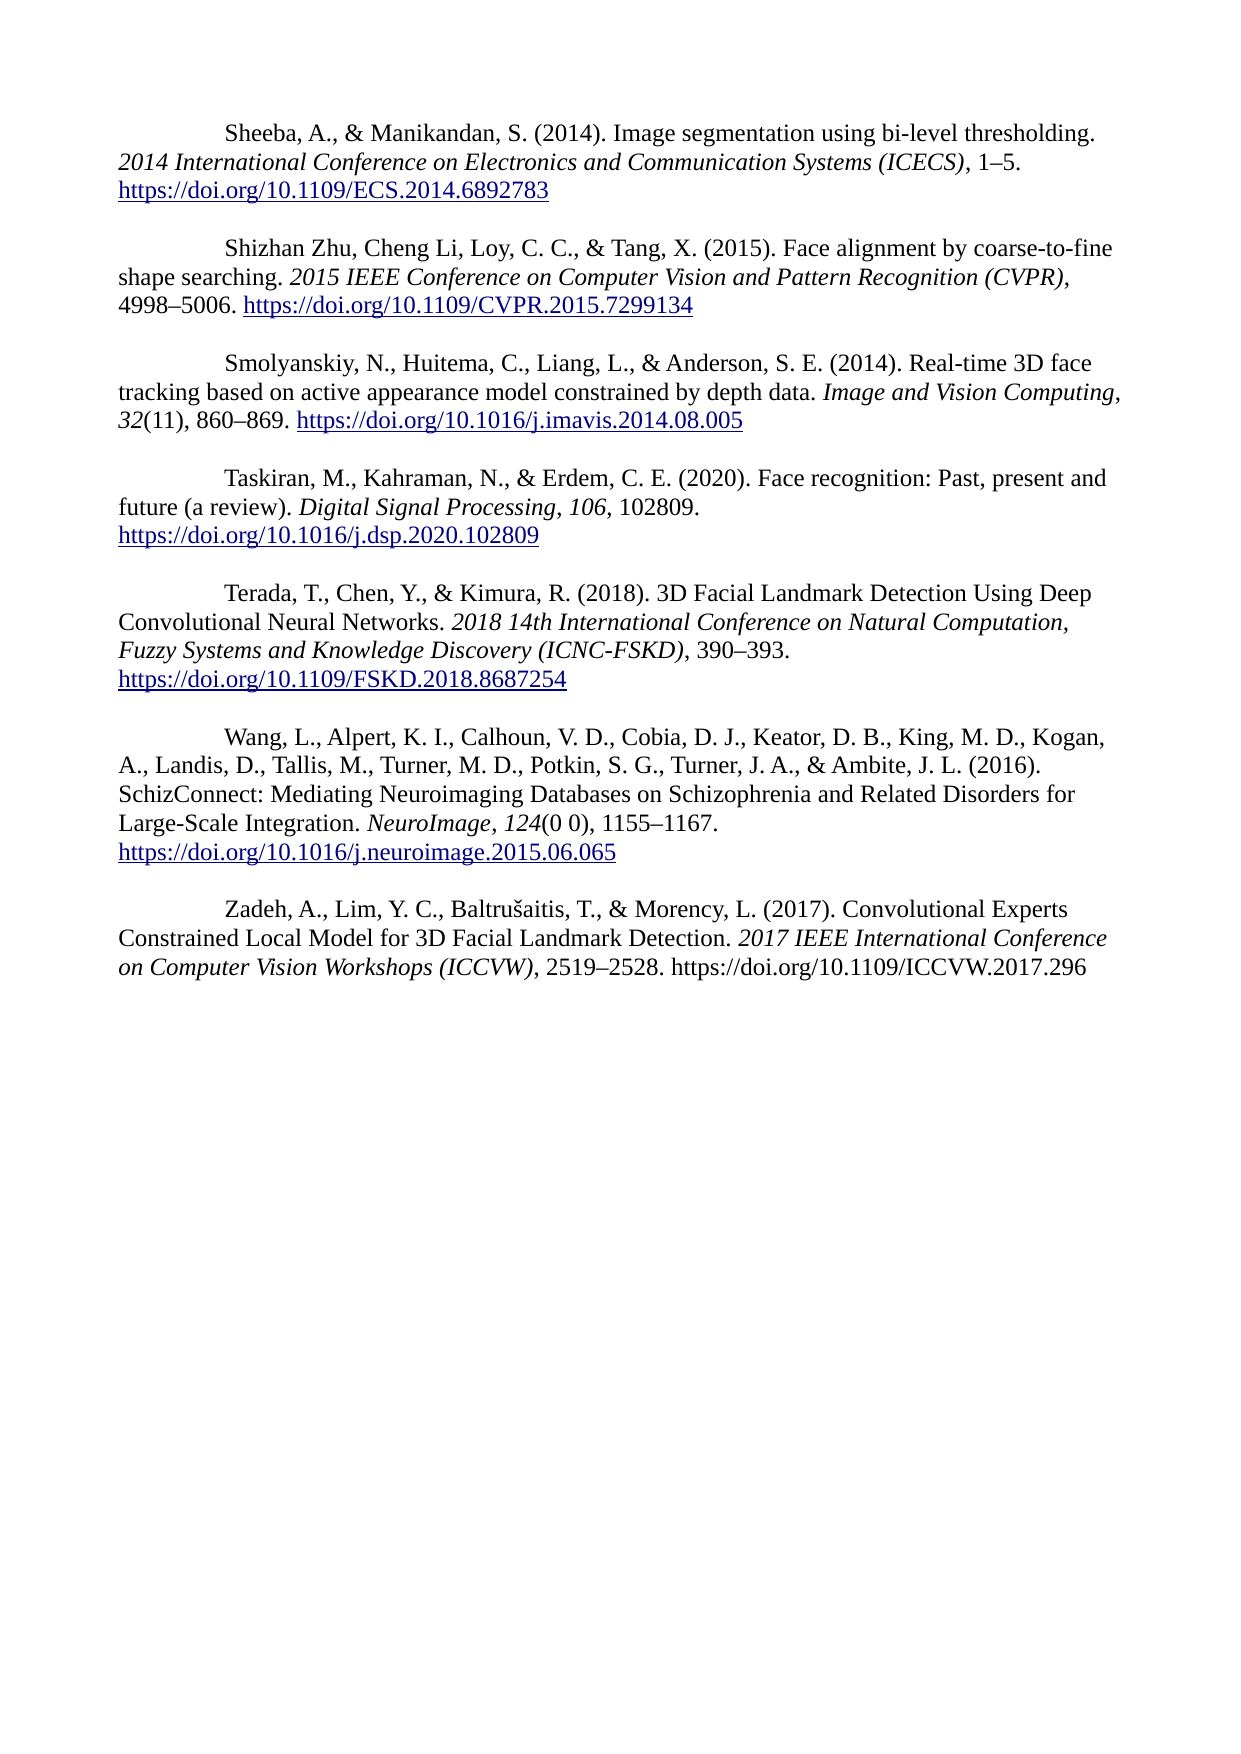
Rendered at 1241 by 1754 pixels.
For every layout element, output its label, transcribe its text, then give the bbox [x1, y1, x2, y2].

text Terada, T., Chen, Y., & Kimura, R. (2018). 3D Facial Landmark Detection Using Deep Convolutional Neural Networks. 2018 14th International Conference on Natural Computation, Fuzzy Systems and Knowledge Discovery (ICNC-FSKD), 390–393. https://doi.org/10.1109/FSKD.2018.8687254 [118, 578, 1122, 693]
text Zadeh, A., Lim, Y. C., Baltrušaitis, T., & Morency, L. (2017). Convolutional Experts Constrained Local Model for 3D Facial Landmark Detection. 2017 IEEE International Conference on Computer Vision Workshops (ICCVW), 2519–2528. https://doi.org/10.1109/ICCVW.2017.296 [118, 894, 1122, 981]
text Smolyanskiy, N., Huitema, C., Liang, L., & Anderson, S. E. (2014). Real-time 3D face tracking based on active appearance model constrained by depth data. Image and Vision Computing, 32(11), 860–869. https://doi.org/10.1016/j.imavis.2014.08.005 [118, 348, 1122, 434]
text Shizhan Zhu, Cheng Li, Loy, C. C., & Tang, X. (2015). Face alignment by coarse-to-fine shape searching. 2015 IEEE Conference on Computer Vision and Pattern Recognition (CVPR), 4998–5006. https://doi.org/10.1109/CVPR.2015.7299134 [118, 233, 1122, 319]
text Wang, L., Alpert, K. I., Calhoun, V. D., Cobia, D. J., Keator, D. B., King, M. D., Kogan, A., Landis, D., Tallis, M., Turner, M. D., Potkin, S. G., Turner, J. A., & Ambite, J. L. (2016). SchizConnect: Mediating Neuroimaging Databases on Schizophrenia and Related Disorders for Large-Scale Integration. NeuroImage, 124(0 0), 1155–1167. https://doi.org/10.1016/j.neuroimage.2015.06.065 [118, 722, 1122, 866]
text Taskiran, M., Kahraman, N., & Erdem, C. E. (2020). Face recognition: Past, present and future (a review). Digital Signal Processing, 106, 102809. https://doi.org/10.1016/j.dsp.2020.102809 [118, 463, 1122, 549]
text Sheeba, A., & Manikandan, S. (2014). Image segmentation using bi-level thresholding. 2014 International Conference on Electronics and Communication Systems (ICECS), 1–5. https://doi.org/10.1109/ECS.2014.6892783 [118, 118, 1122, 204]
